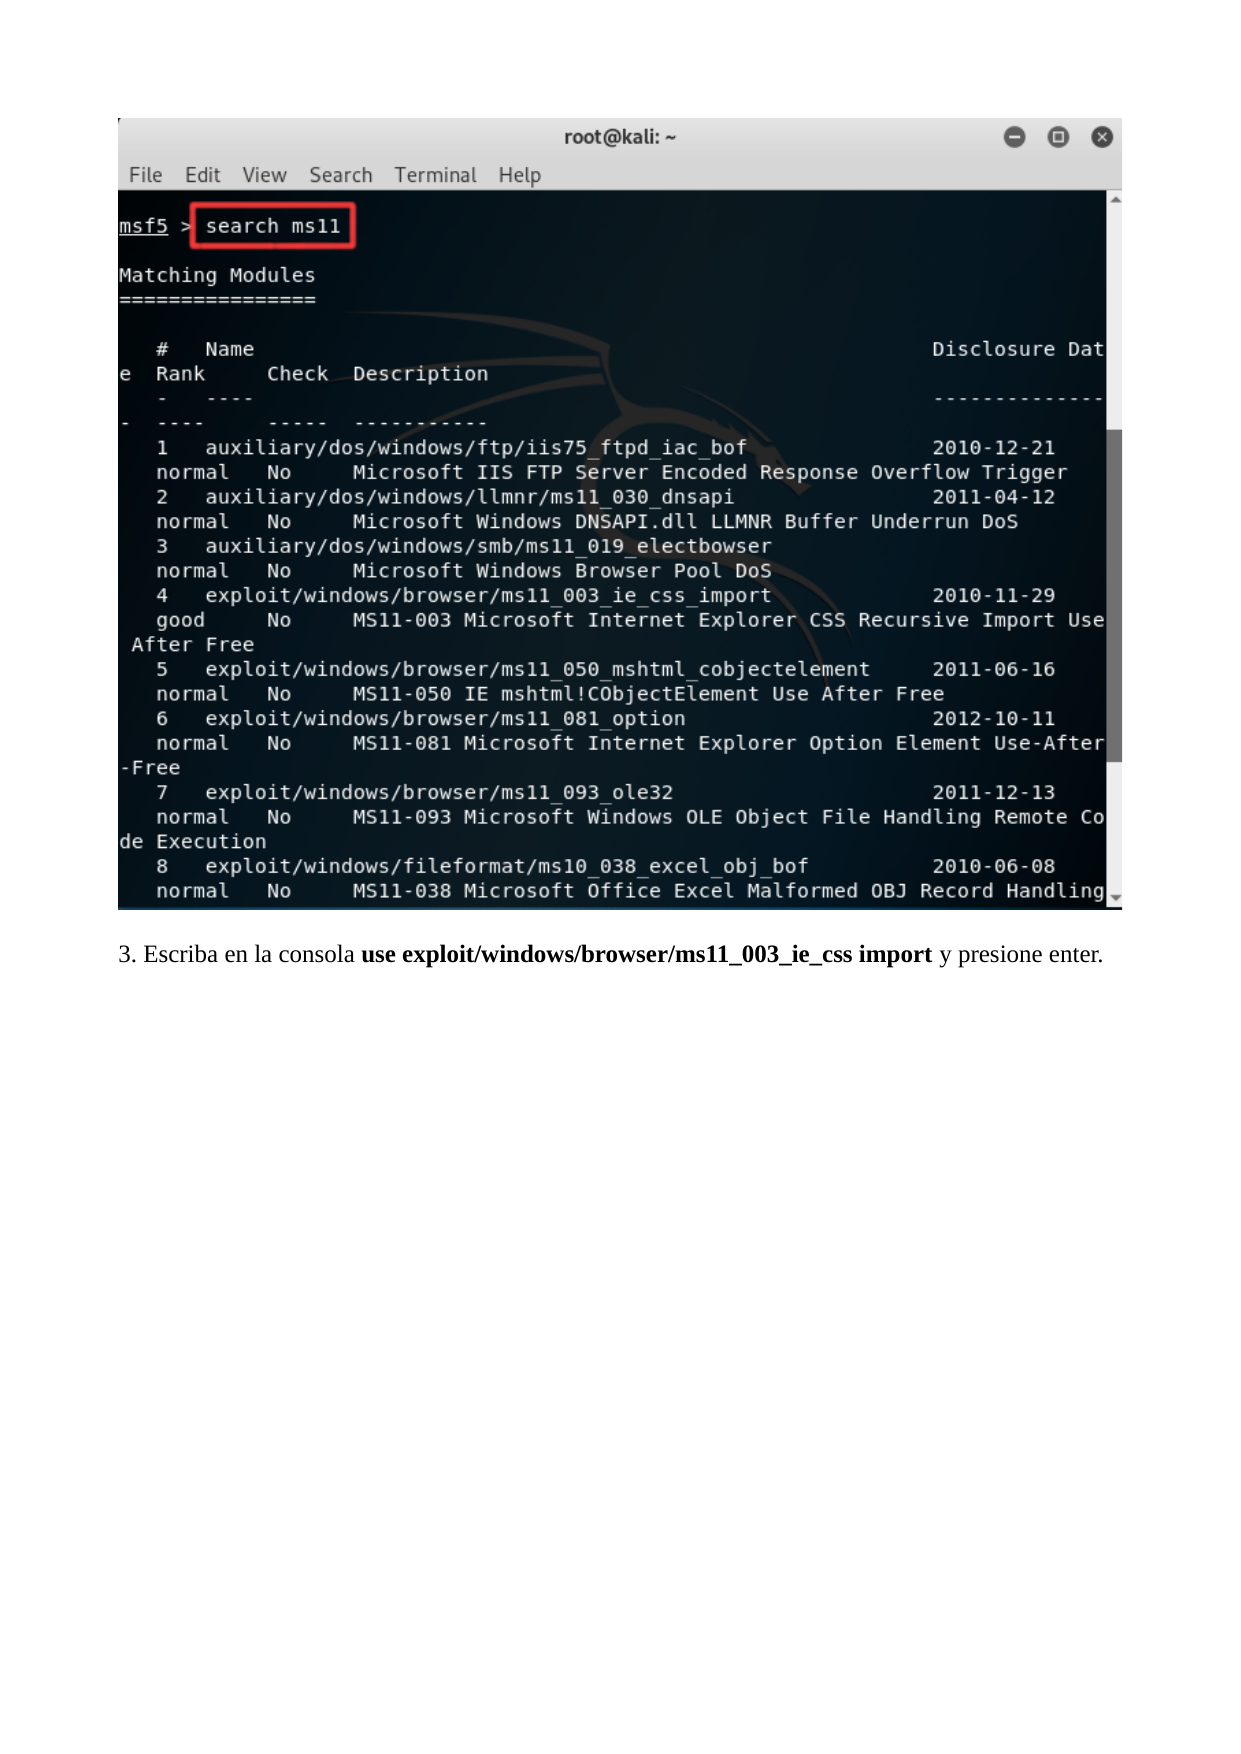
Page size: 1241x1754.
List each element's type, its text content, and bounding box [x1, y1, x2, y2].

picture [118, 118, 1123, 910]
text 3. Escriba en la consola use exploit/windows/browser/ms11_003_ie_css import y presione enter. [118, 939, 1122, 967]
